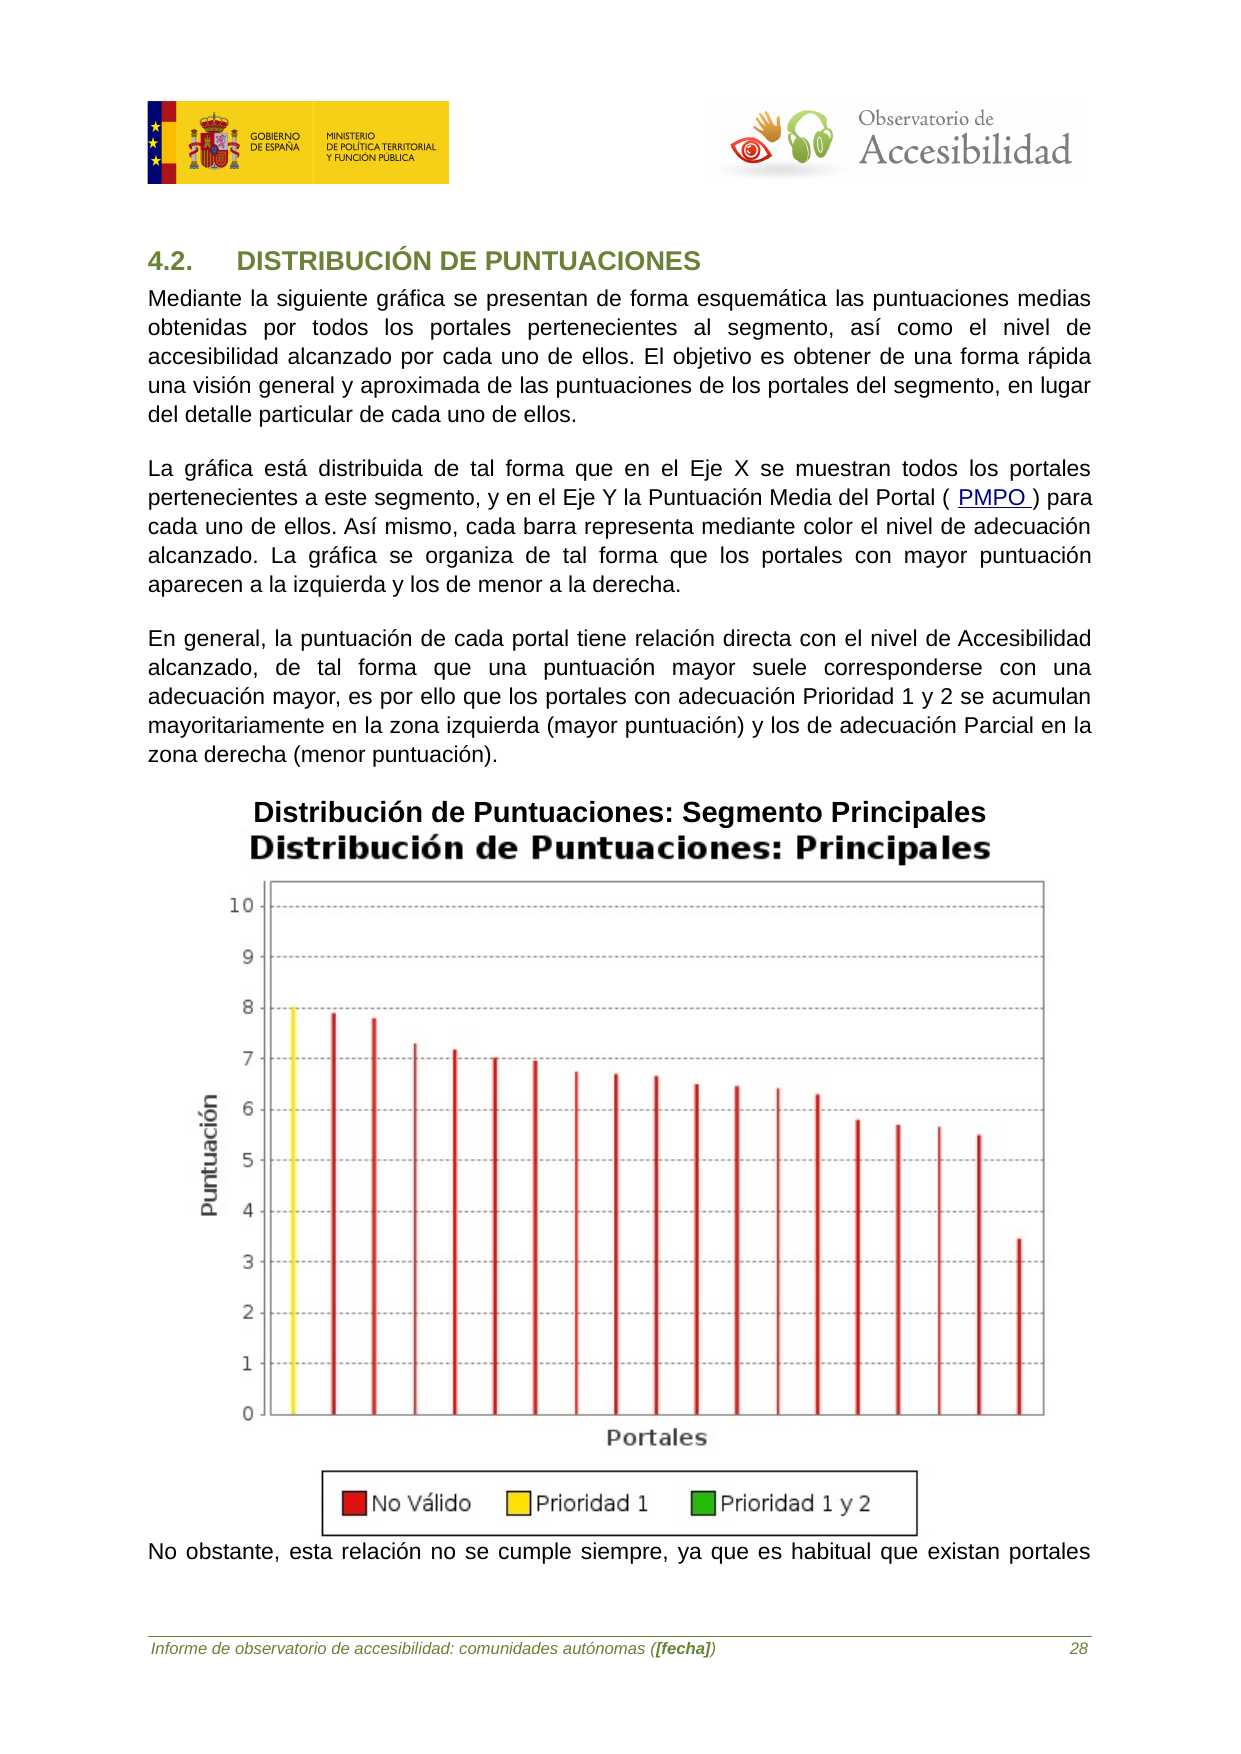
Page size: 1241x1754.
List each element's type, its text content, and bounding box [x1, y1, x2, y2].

text La gráfica está distribuida de tal forma que en el Eje X se muestran todos los portales pertenecientes a este segmento, y en el Eje Y la Puntuación Media del Portal ( PMPO ) para cada uno de ellos. Así mismo, cada barra representa mediante color el nivel de adecuación alcanzado. La gráfica se organiza de tal forma que los portales con mayor puntuación aparecen a la izquierda y los de menor a la derecha. [148, 455, 1092, 597]
picture [178, 828, 1062, 1538]
text En general, la puntuación de cada portal tiene relación directa con el nivel de Accesibilidad alcanzado, de tal forma que una puntuación mayor suele corresponderse con una adecuación mayor, es por ello que los portales con adecuación Prioridad 1 y 2 se acumulan mayoritariamente en la zona izquierda (mayor puntuación) y los de adecuación Parcial en la zona derecha (menor puntuación). [148, 625, 1092, 767]
picture [710, 101, 1086, 184]
text Distribución de Puntuaciones: Segmento Principales [148, 795, 1092, 828]
text No obstante, esta relación no se cumple siempre, ya que es habitual que existan portales [148, 1538, 1092, 1564]
text Mediante la siguiente gráfica se presentan de forma esquemática las puntuaciones medias obtenidas por todos los portales pertenecientes al segmento, así como el nivel de accesibilidad alcanzado por cada uno de ellos. El objetivo es obtener de una forma rápida una visión general y aproximada de las puntuaciones de los portales del segmento, en lugar del detalle particular de cada uno de ellos. [148, 285, 1092, 427]
picture [147, 101, 450, 184]
subtitle Distribución de puntuaciones [148, 245, 1092, 276]
